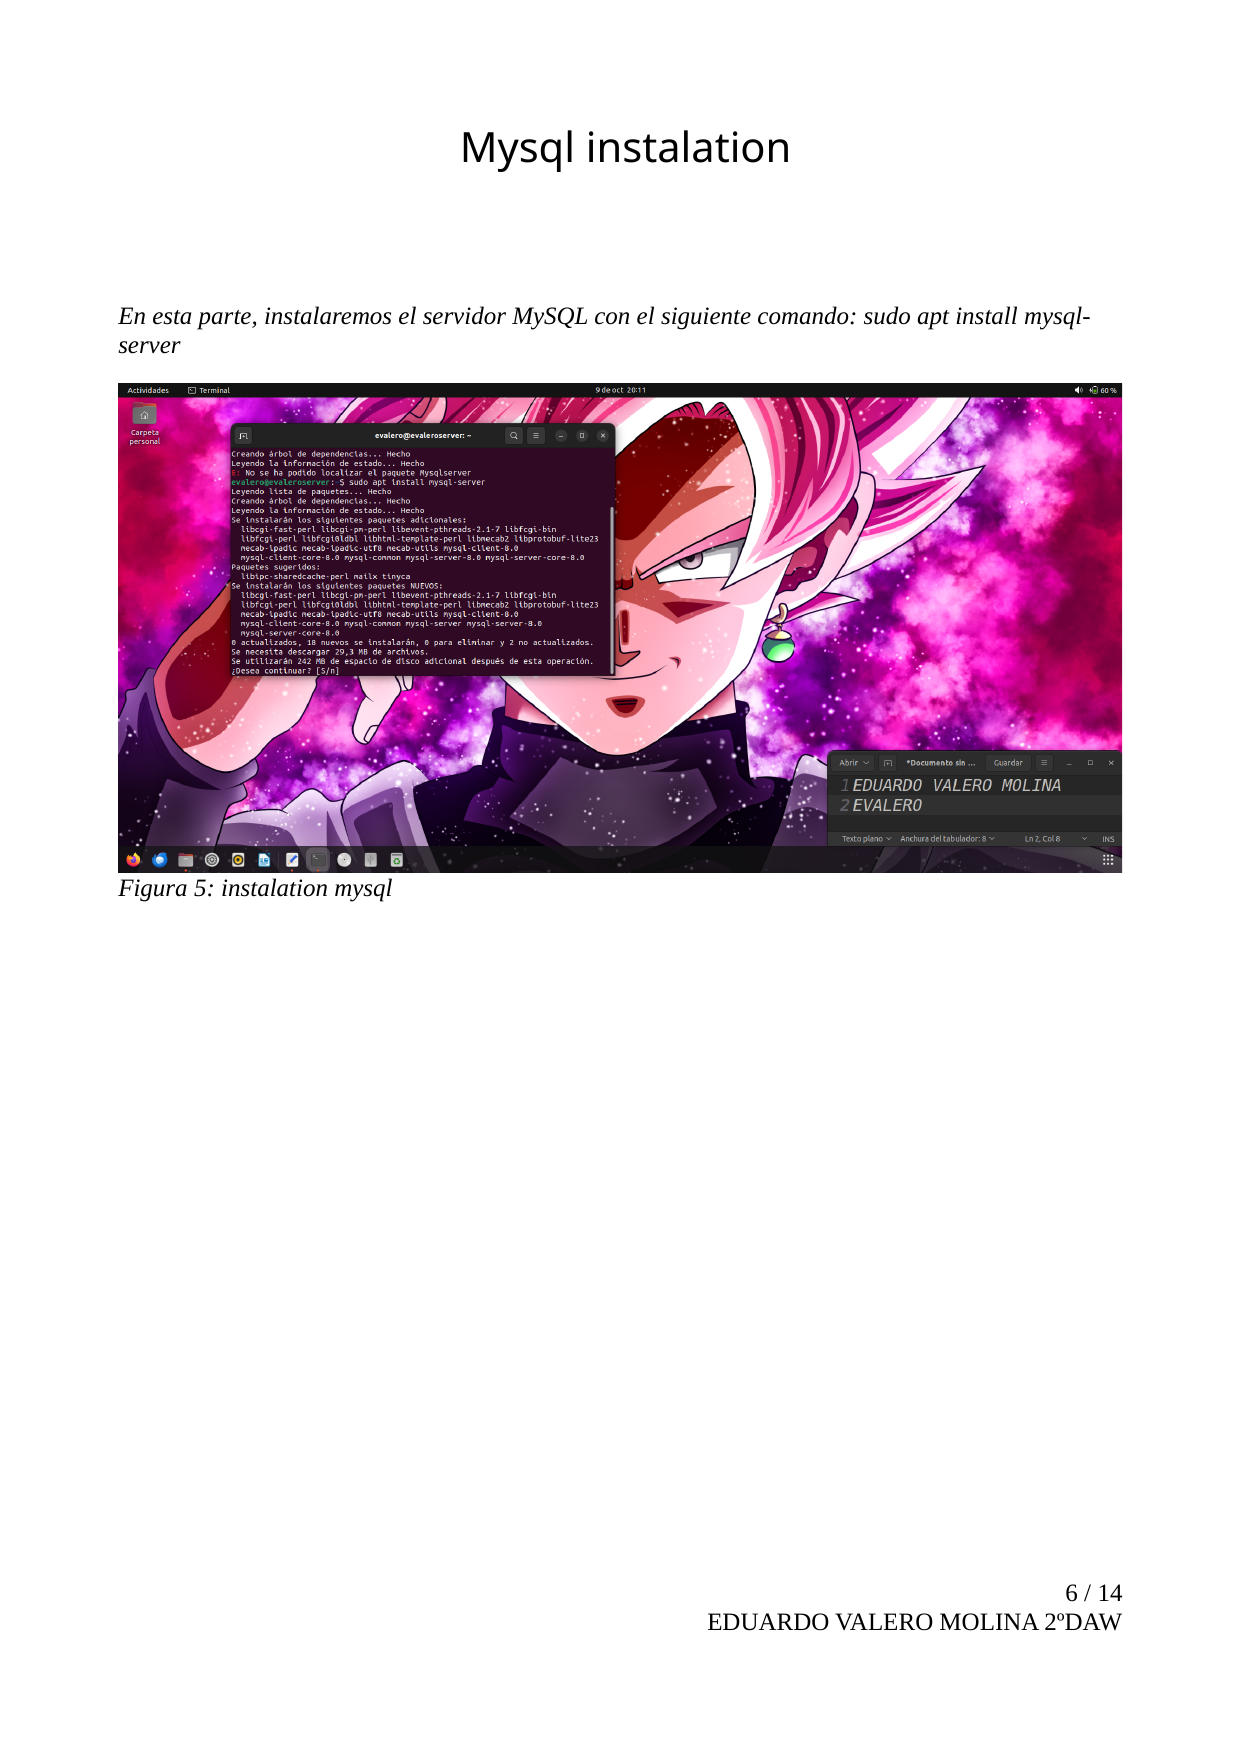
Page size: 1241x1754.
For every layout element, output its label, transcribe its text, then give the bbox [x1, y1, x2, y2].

text En esta parte, instalaremos el servidor MySQL con el siguiente comando: sudo apt install mysql-server [118, 301, 1122, 358]
picture [118, 383, 1123, 873]
text Mysql instalation [118, 118, 1122, 175]
text Figura 5: instalation mysql [118, 873, 1122, 902]
